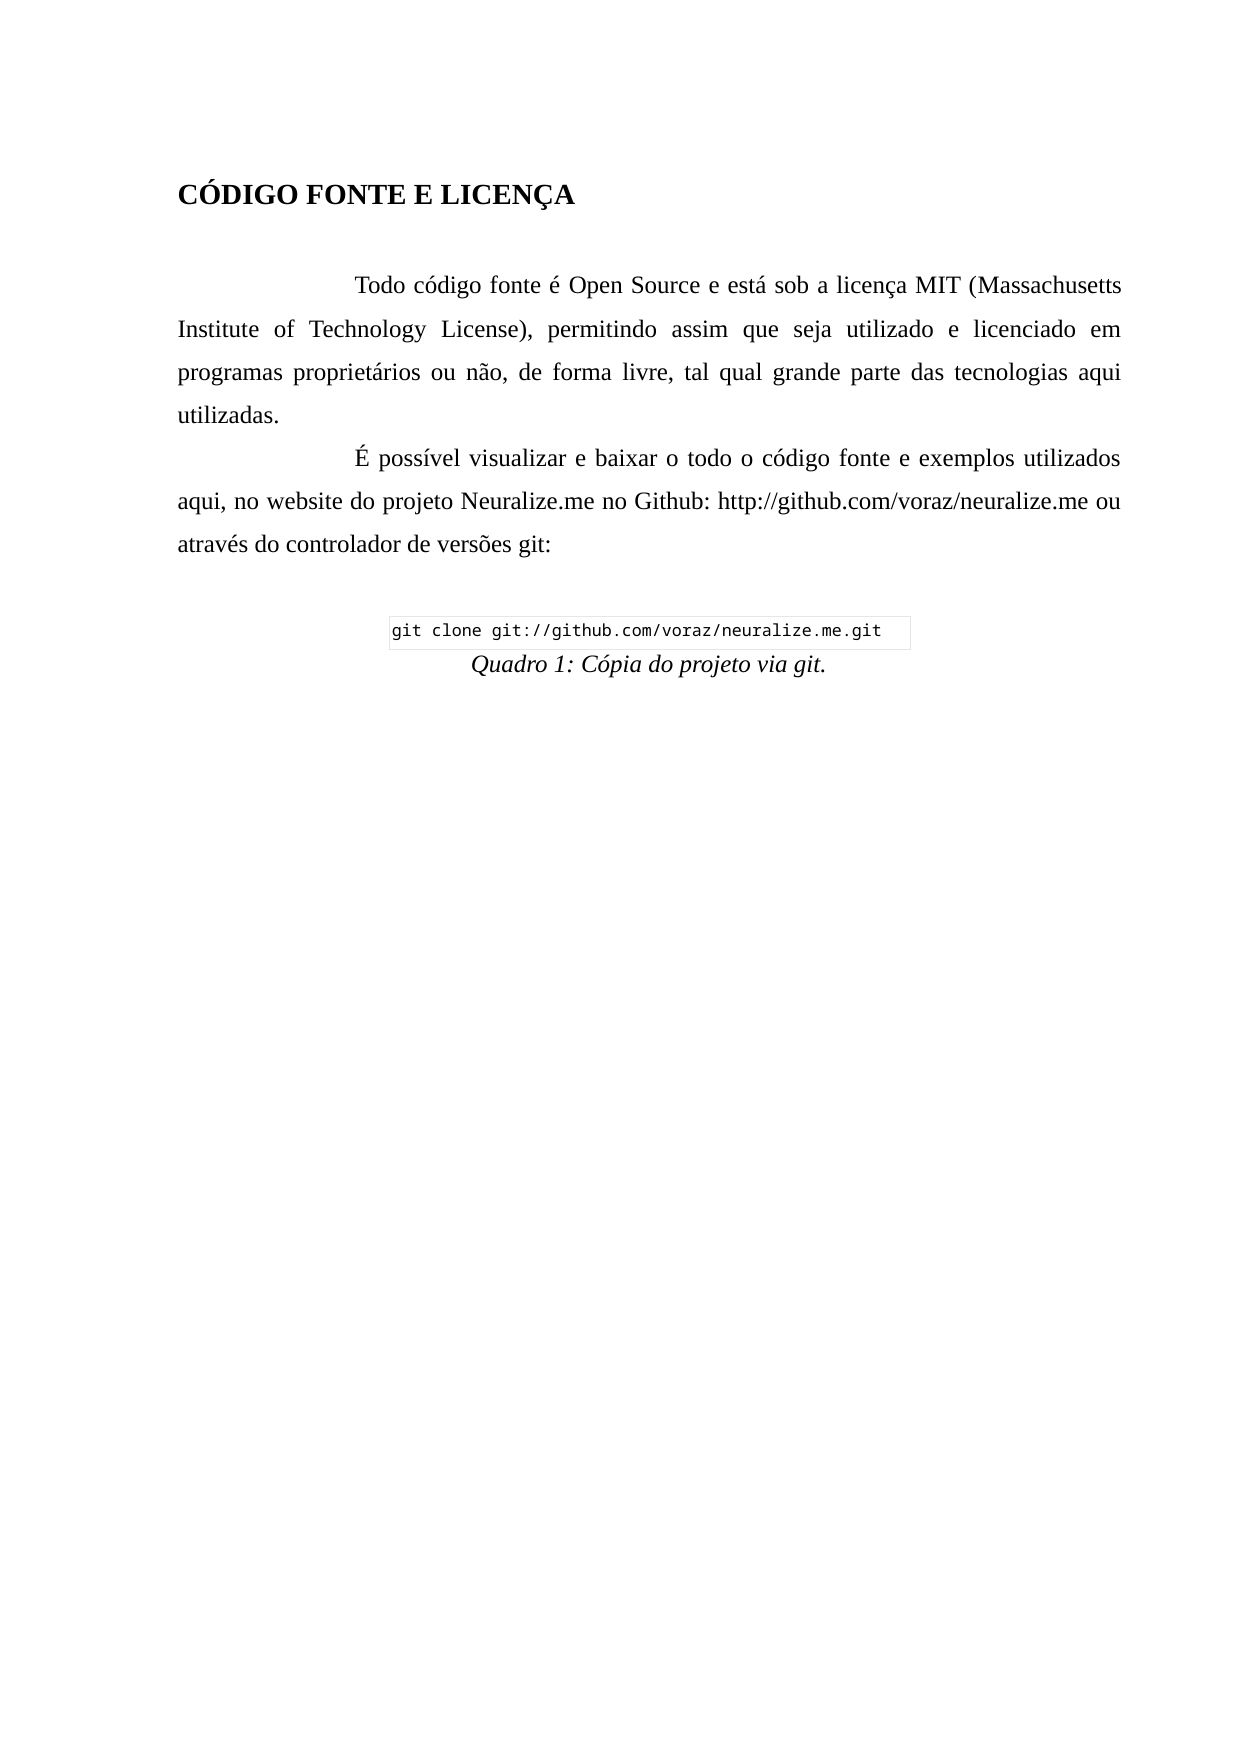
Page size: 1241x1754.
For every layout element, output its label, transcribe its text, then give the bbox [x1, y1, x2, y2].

text git clone git://github.com/voraz/neuralize.me.git [392, 619, 907, 641]
text É possível visualizar e baixar o todo o código fonte e exemplos utilizados aqui, no website do projeto Neuralize.me no Github: http://github.com/voraz/neuralize.me ou através do controlador de versões git: [177, 443, 1122, 558]
text Quadro 1: Cópia do projeto via git. [177, 616, 1122, 678]
text CÓDIGO FONTE E LICENÇA [177, 177, 1122, 211]
text Todo código fonte é Open Source e está sob a licença MIT (Massachusetts Institute of Technology License), permitindo assim que seja utilizado e licenciado em programas proprietários ou não, de forma livre, tal qual grande parte das tecnologias aqui utilizadas. [177, 271, 1122, 429]
